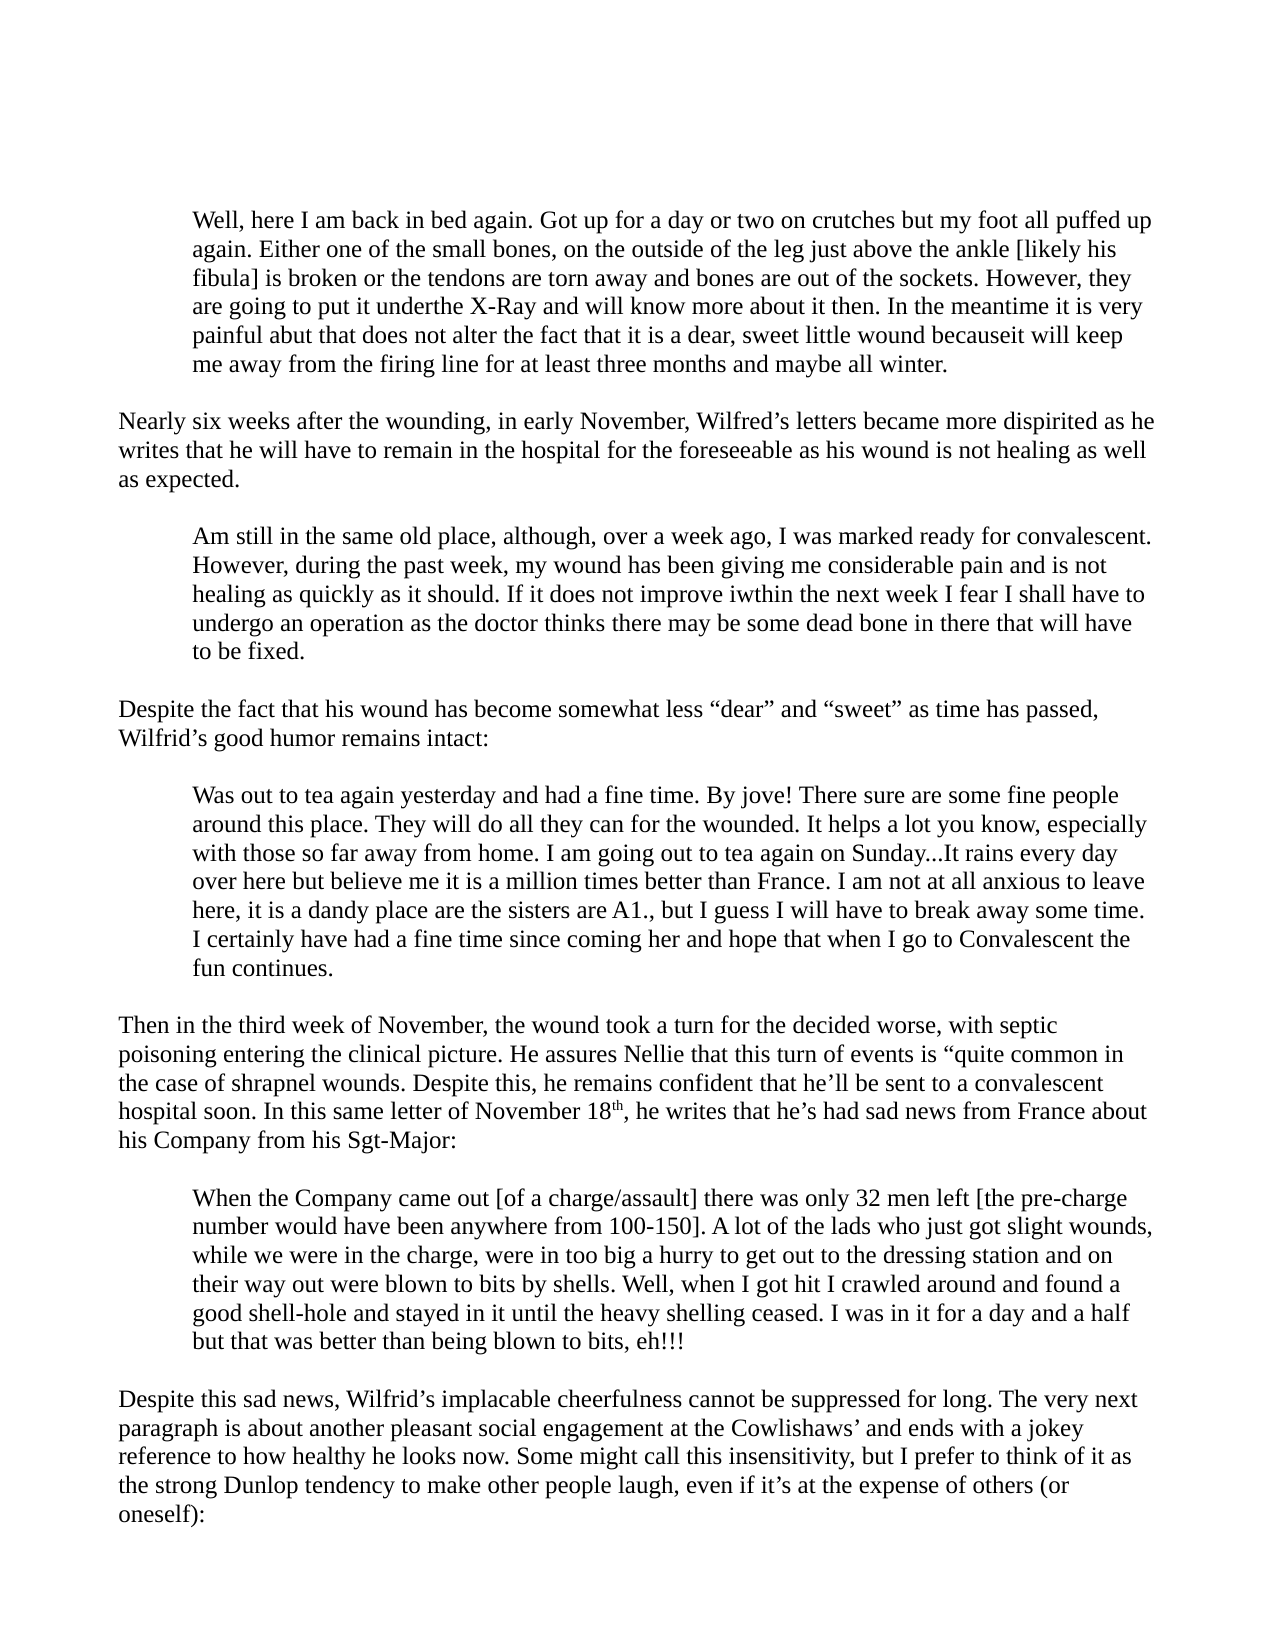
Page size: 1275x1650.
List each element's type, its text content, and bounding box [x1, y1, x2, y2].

text Despite the fact that his wound has become somewhat less “dear” and “sweet” as time has passed, Wilfrid’s good humor remains intact: [118, 694, 1157, 751]
text Then in the third week of November, the wound took a turn for the decided worse, with septic poisoning entering the clinical picture. He assures Nellie that this turn of events is “quite common in the case of shrapnel wounds. Despite this, he remains confident that he’ll be sent to a convalescent hospital soon. In this same letter of November 18th, he writes that he’s had sad news from France about his Company from his Sgt-Major: [118, 1010, 1157, 1154]
text When the Company came out [of a charge/assault] there was only 32 men left [the pre-charge number would have been anywhere from 100-150]. A lot of the lads who just got slight wounds, while we were in the charge, were in too big a hurry to get out to the dressing station and on their way out were blown to bits by shells. Well, when I got hit I crawled around and found a good shell-hole and stayed in it until the heavy shelling ceased. I was in it for a day and a half but that was better than being blown to bits, eh!!! [192, 1183, 1157, 1355]
text Despite this sad news, Wilfrid’s implacable cheerfulness cannot be suppressed for long. The very next paragraph is about another pleasant social engagement at the Cowlishaws’ and ends with a jokey reference to how healthy he looks now. Some might call this insensitivity, but I prefer to think of it as the strong Dunlop tendency to make other people laugh, even if it’s at the expense of others (or oneself): [118, 1384, 1157, 1528]
text Well, here I am back in bed again. Got up for a day or two on crutches but my foot all puffed up again. Either one of the small bones, on the outside of the leg just above the ankle [likely his fibula] is broken or the tendons are torn away and bones are out of the sockets. However, they are going to put it underthe X-Ray and will know more about it then. In the meantime it is very painful abut that does not alter the fact that it is a dear, sweet little wound becauseit will keep me away from the firing line for at least three months and maybe all winter. [192, 205, 1157, 378]
text Nearly six weeks after the wounding, in early November, Wilfred’s letters became more dispirited as he writes that he will have to remain in the hospital for the foreseeable as his wound is not healing as well as expected. [118, 378, 1157, 493]
text Am still in the same old place, although, over a week ago, I was marked ready for convalescent. However, during the past week, my wound has been giving me considerable pain and is not healing as quickly as it should. If it does not improve iwthin the next week I fear I shall have to undergo an operation as the doctor thinks there may be some dead bone in there that will have to be fixed. [192, 521, 1157, 665]
text Was out to tea again yesterday and had a fine time. By jove! There sure are some fine people around this place. They will do all they can for the wounded. It helps a lot you know, especially with those so far away from home. I am going out to tea again on Sunday...It rains every day over here but believe me it is a million times better than France. I am not at all anxious to leave here, it is a dandy place are the sisters are A1., but I guess I will have to break away some time. I certainly have had a fine time since coming her and hope that when I go to Convalescent the fun continues. [192, 780, 1157, 981]
